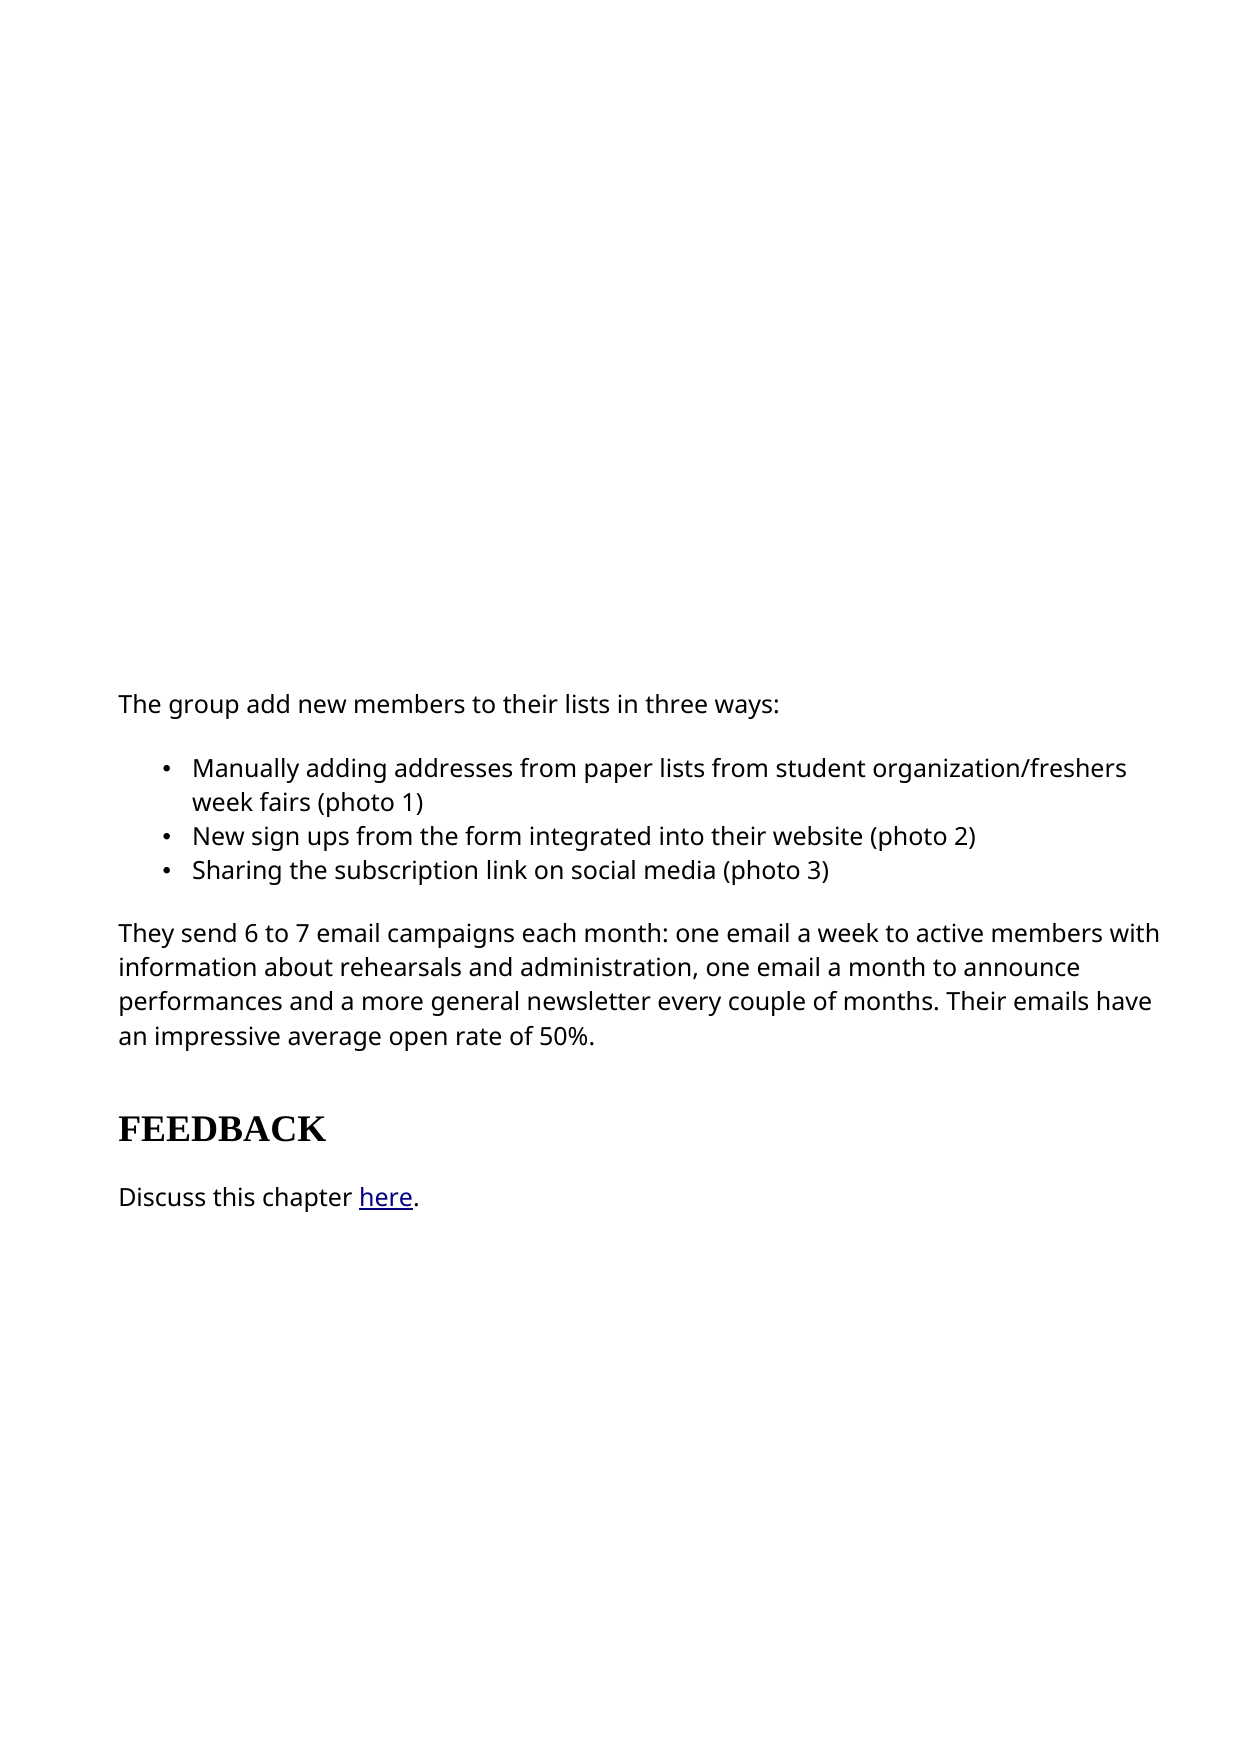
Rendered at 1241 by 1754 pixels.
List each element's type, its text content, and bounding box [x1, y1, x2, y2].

text The group add new members to their lists in three ways: [118, 687, 1181, 721]
subtitle Feedback [118, 1107, 1181, 1150]
text They send 6 to 7 email campaigns each month: one email a week to active members with information about rehearsals and administration, one email a month to announce performances and a more general newsletter every couple of months. Their emails have an impressive average open rate of 50%. [118, 916, 1181, 1052]
list Manually adding addresses from paper lists from student organization/freshers week fairs (photo 1) [162, 750, 1181, 818]
list New sign ups from the form integrated into their website (photo 2) [162, 818, 1181, 852]
text Discuss this chapter here. [118, 1179, 1181, 1213]
list Sharing the subscription link on social media (photo 3) [162, 852, 1181, 886]
